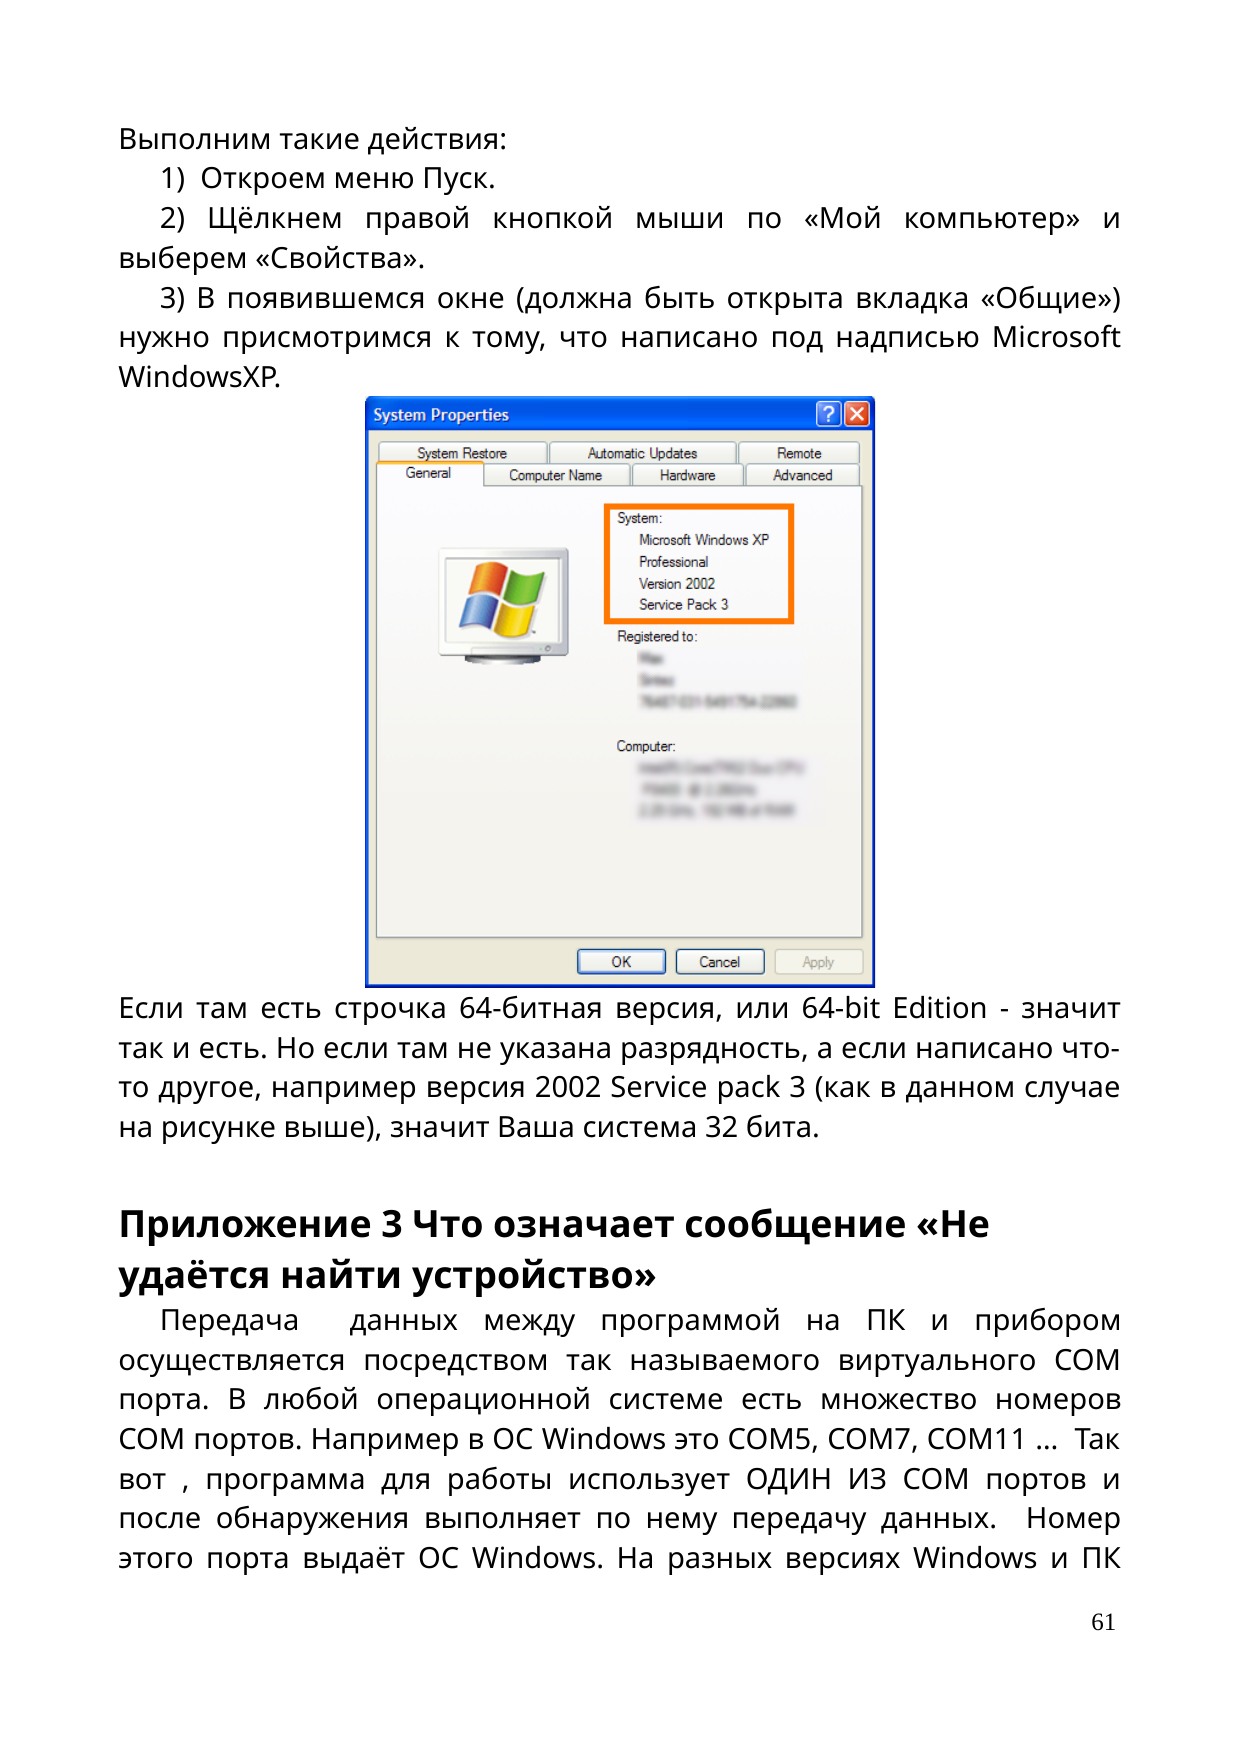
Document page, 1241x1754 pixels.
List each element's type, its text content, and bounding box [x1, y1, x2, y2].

text 2) Щёлкнем правой кнопкой мыши по «Мой компьютер» и выберем «Свойства». [118, 197, 1122, 277]
text 1) Откроем меню Пуск. [118, 158, 1122, 197]
text Выполним такие действия: [118, 118, 1122, 158]
text Приложение 3 Что означает сообщение «Не удаётся найти устройство» [118, 1197, 1122, 1299]
text 3) В появившемся окне (должна быть открыта вкладка «Общие») нужно присмотримся к тому, что написано под надписью Microsoft WindowsXP. [118, 277, 1122, 396]
text Если там есть строчка 64-битная версия, или 64-bit Edition - значит так и есть. Но если там не указана разрядность, а если написано что-то другое, например версия 2002 Service pack 3 (как в данном случае на рисунке выше), значит Ваша система 32 бита. [118, 396, 1122, 1146]
text Передача данных между программой на ПК и прибором осуществляется посредством так называемого виртуального СОМ порта. В любой операционной системе есть множество номеров СОМ портов. Например в ОС Windows это СОМ5, СОМ7, СОМ11 … Так вот , программа для работы использует ОДИН ИЗ СОМ портов и после обнаружения выполняет по нему передачу данных. Номер этого порта выдаёт ОС Windows. На разных версиях Windows и ПК [118, 1299, 1122, 1577]
picture [365, 396, 876, 988]
